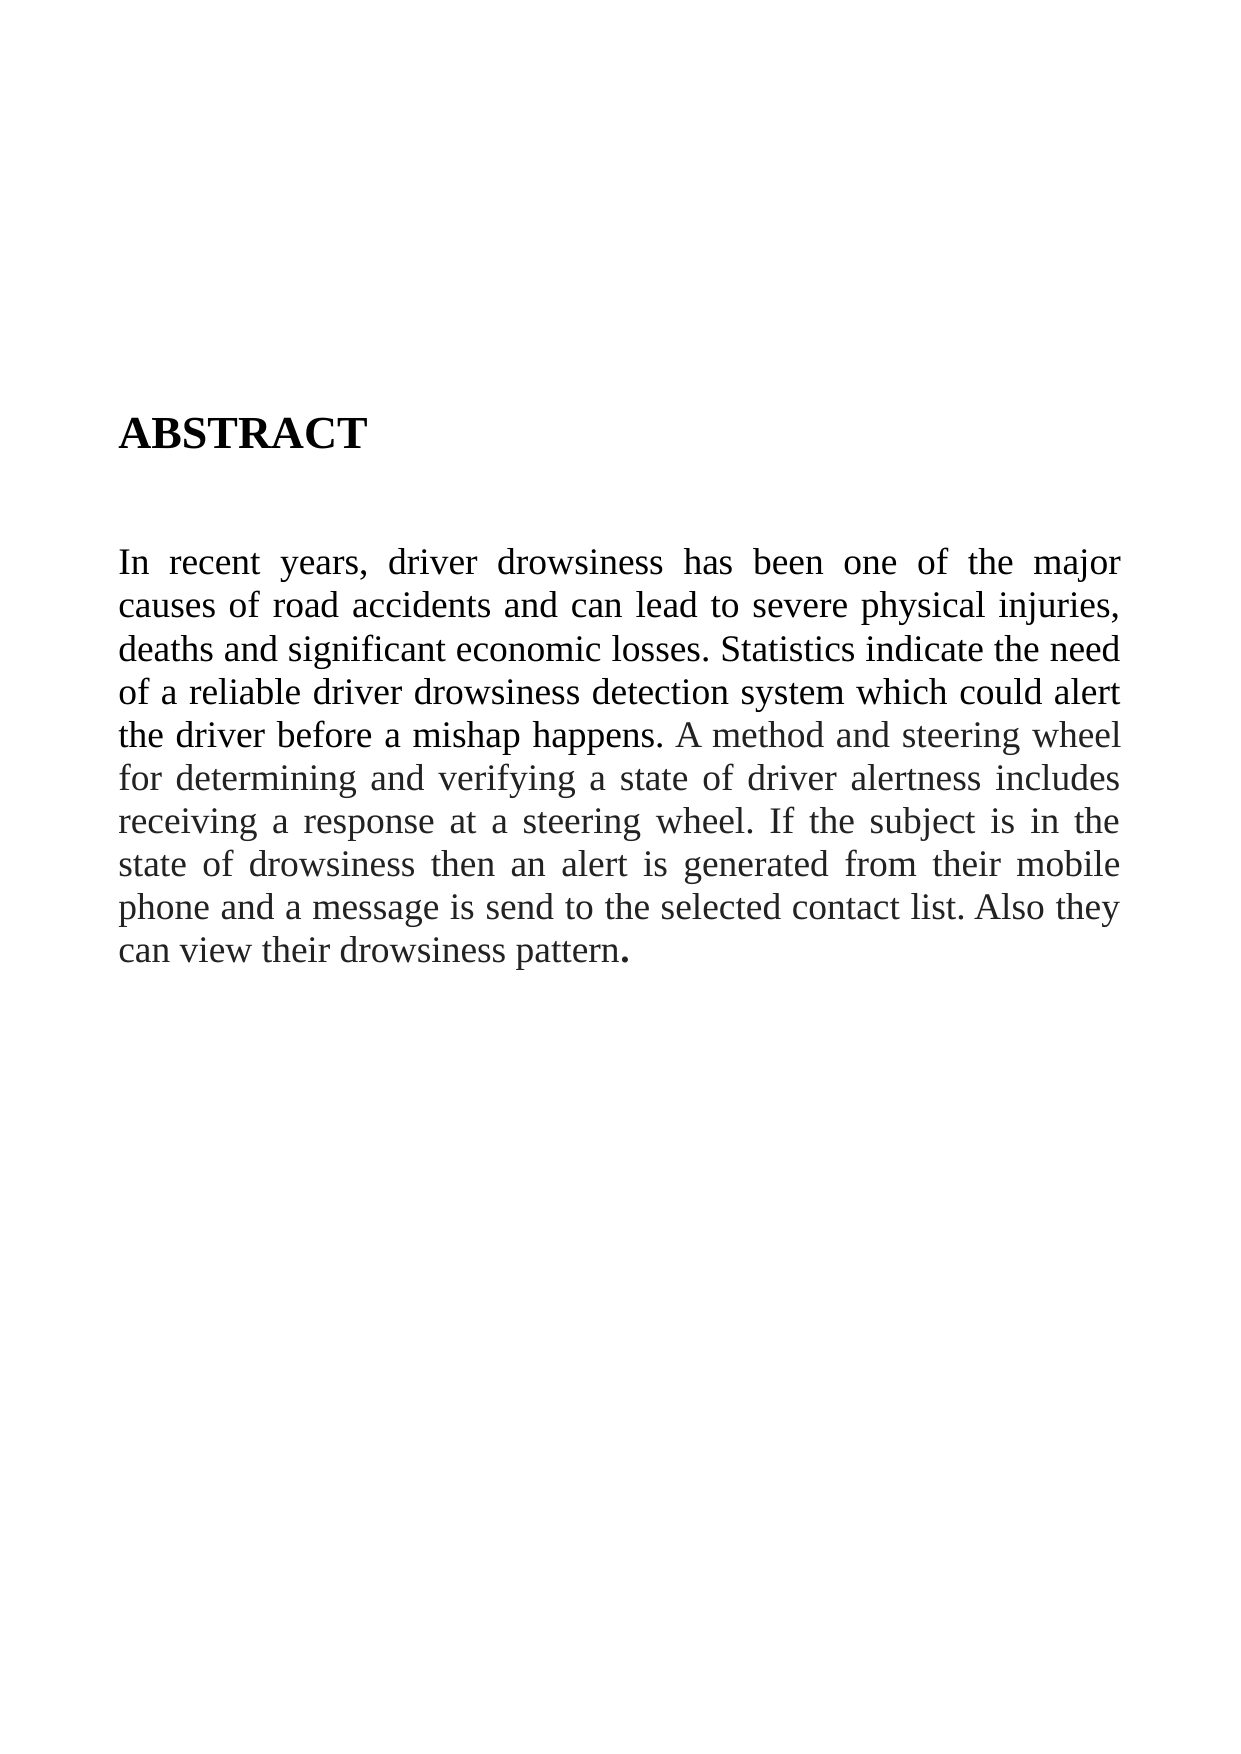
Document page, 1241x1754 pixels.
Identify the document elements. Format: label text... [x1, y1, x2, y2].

text ABSTRACT [118, 406, 1122, 458]
text In recent years, driver drowsiness has been one of the major causes of road accidents and can lead to severe physical injuries, deaths and significant economic losses. Statistics indicate the need of a reliable driver drowsiness detection system which could alert the driver before a mishap happens. A method and steering wheel for determining and verifying a state of driver alertness includes receiving a response at a steering wheel. If the subject is in the state of drowsiness then an alert is generated from their mobile phone and a message is send to the selected contact list. Also they can view their drowsiness pattern. [118, 540, 1122, 971]
